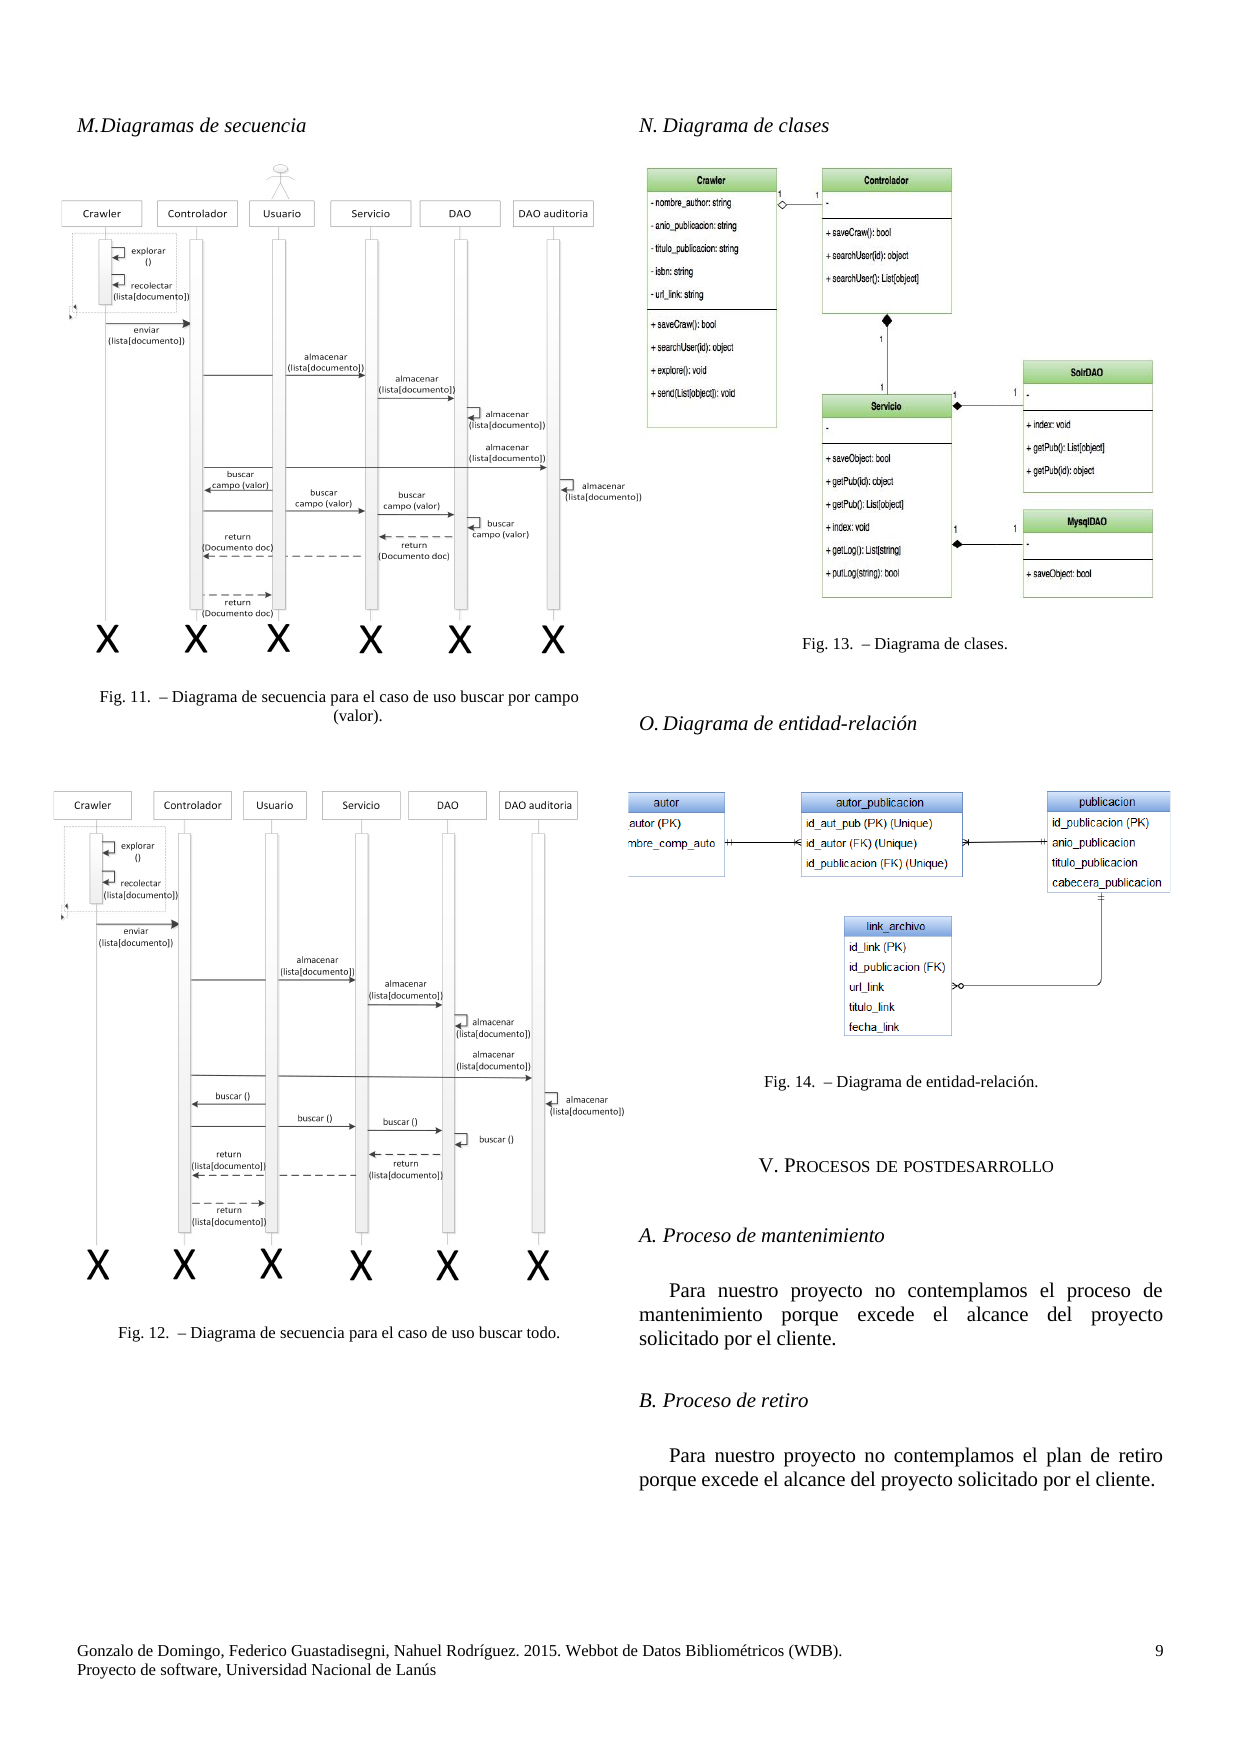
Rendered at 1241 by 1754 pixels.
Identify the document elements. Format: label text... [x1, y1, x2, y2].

list [77, 151, 601, 164]
subtitle Procesos de postdesarrollo [639, 1153, 1163, 1177]
list – Diagrama de secuencia para el caso de uso buscar todo. [77, 1323, 601, 1342]
subtitle Diagrama de clases [639, 112, 1163, 137]
list – Diagrama de entidad-relación. [639, 1072, 1163, 1091]
subtitle Diagrama de entidad-relación [639, 711, 1163, 735]
text Para nuestro proyecto no contemplamos el plan de retiro porque excede el alcance del proyecto solicitado por el cliente. [639, 1443, 1163, 1491]
list – Diagrama de clases. [647, 634, 1163, 653]
picture [53, 782, 1171, 1291]
picture [61, 164, 1154, 687]
text Para nuestro proyecto no contemplamos el proceso de mantenimiento porque excede el alcance del proyecto solicitado por el cliente. [639, 1278, 1163, 1350]
subtitle Diagramas de secuencia [77, 112, 601, 137]
subtitle Proceso de mantenimiento [639, 1223, 1163, 1247]
subtitle Proceso de retiro [639, 1388, 1163, 1412]
list – Diagrama de secuencia para el caso de uso buscar por campo (valor). [77, 687, 601, 725]
